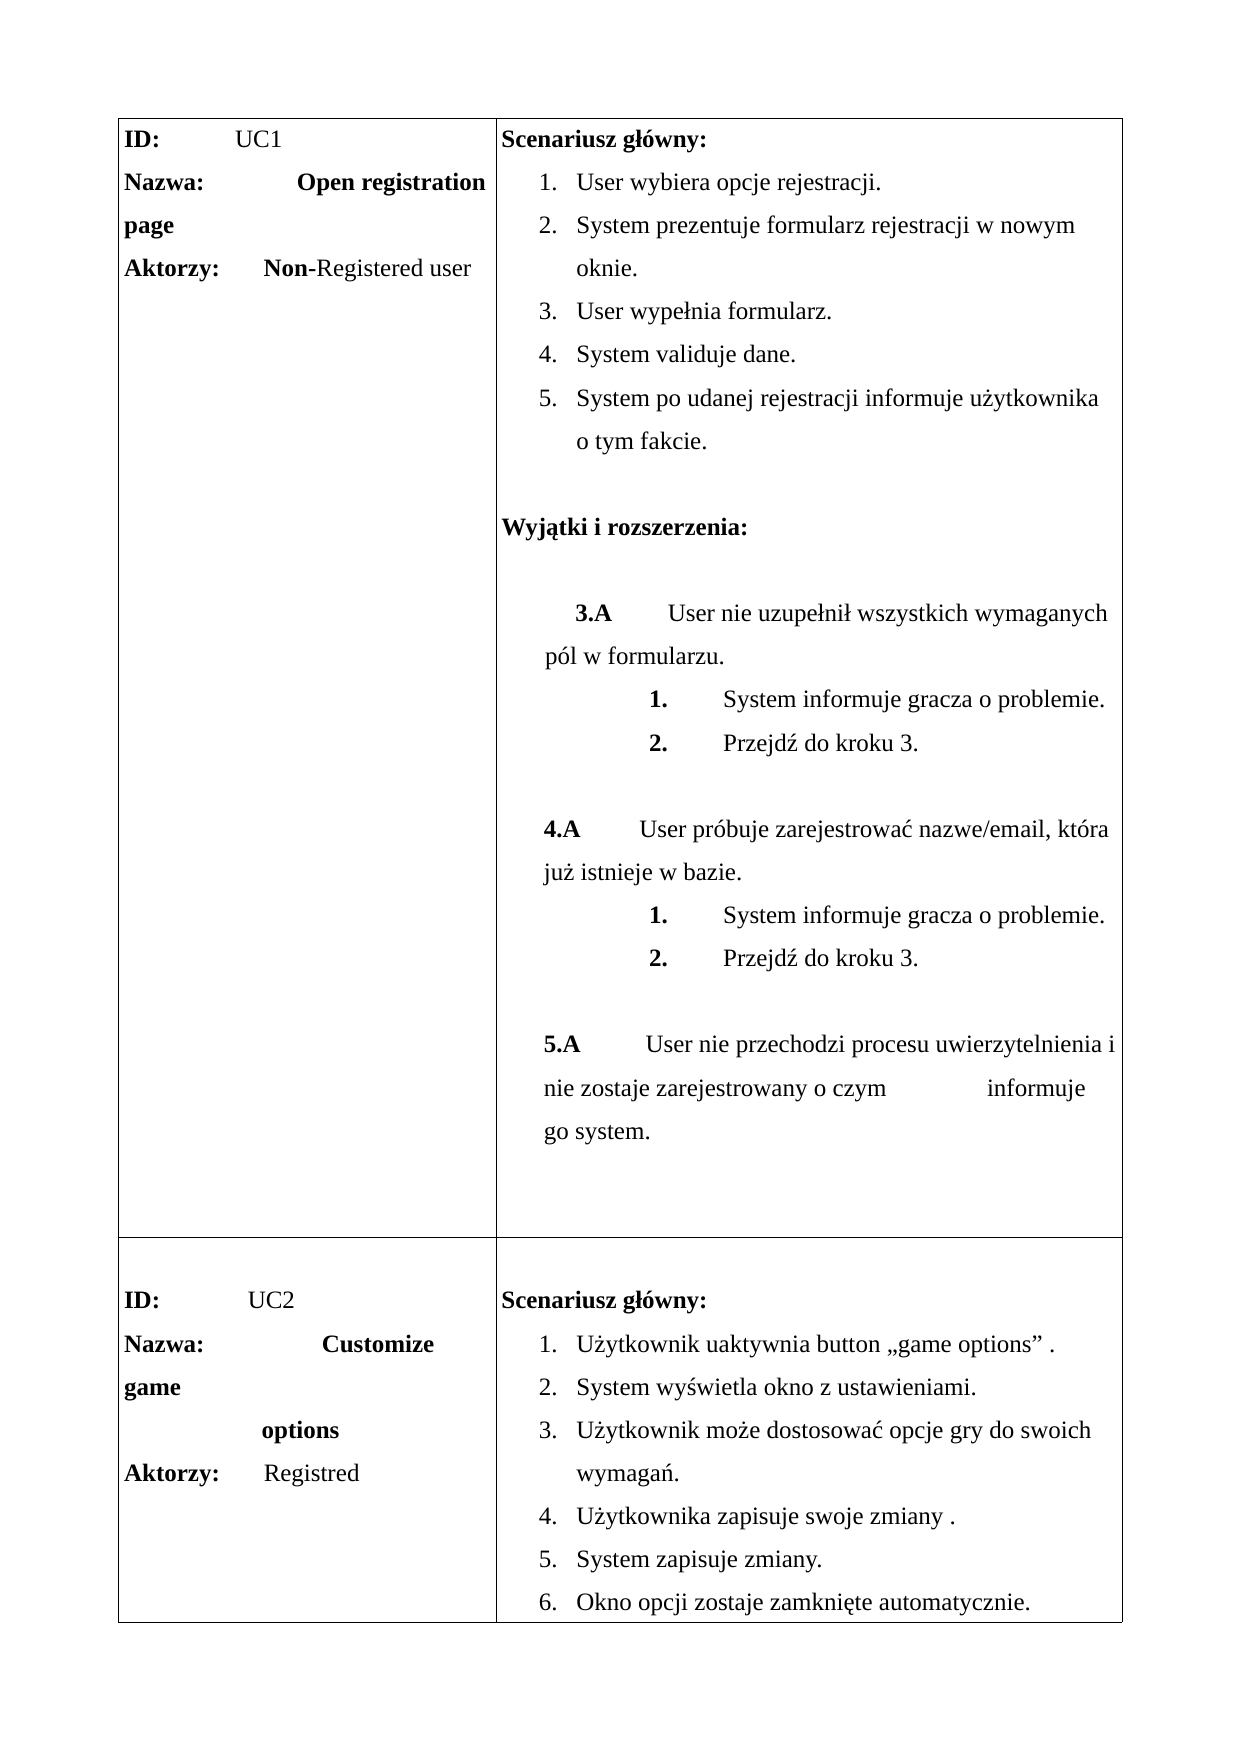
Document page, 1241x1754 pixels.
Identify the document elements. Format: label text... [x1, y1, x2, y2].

table_cell Scenariusz główny: User wybiera opcje rejestracji. System prezentuje formularz rejestracji w nowym oknie. User wypełnia formularz. System validuje dane. System po udanej rejestracji informuje użytkownika o tym fakcie. Wyjątki i rozszerzenia: 3.A User nie uzupełnił wszystkich wymaganych pól w formularzu. 1. System informuje gracza o problemie. 2. Przejdź do kroku 3. 4.A User próbuje zarejestrować nazwe/email, która już istnieje w bazie. 1. System informuje gracza o problemie. 2. Przejdź do kroku 3. 5.A User nie przechodzi procesu uwierzytelnienia i nie zostaje zarejestrowany o czym informuje go system. [497, 119, 1122, 1237]
table_cell ID: UC1 Nazwa: Open registration page Aktorzy: Non-Registered user [119, 119, 496, 1237]
table_cell Scenariusz główny: Użytkownik uaktywnia button „game options” . System wyświetla okno z ustawieniami. Użytkownik może dostosować opcje gry do swoich wymagań. Użytkownika zapisuje swoje zmiany . System zapisuje zmiany. Okno opcji zostaje zamknięte automatycznie. [497, 1238, 1122, 1622]
table_cell ID: UC2 Nazwa: Customize game options Aktorzy: Registred [119, 1238, 496, 1622]
